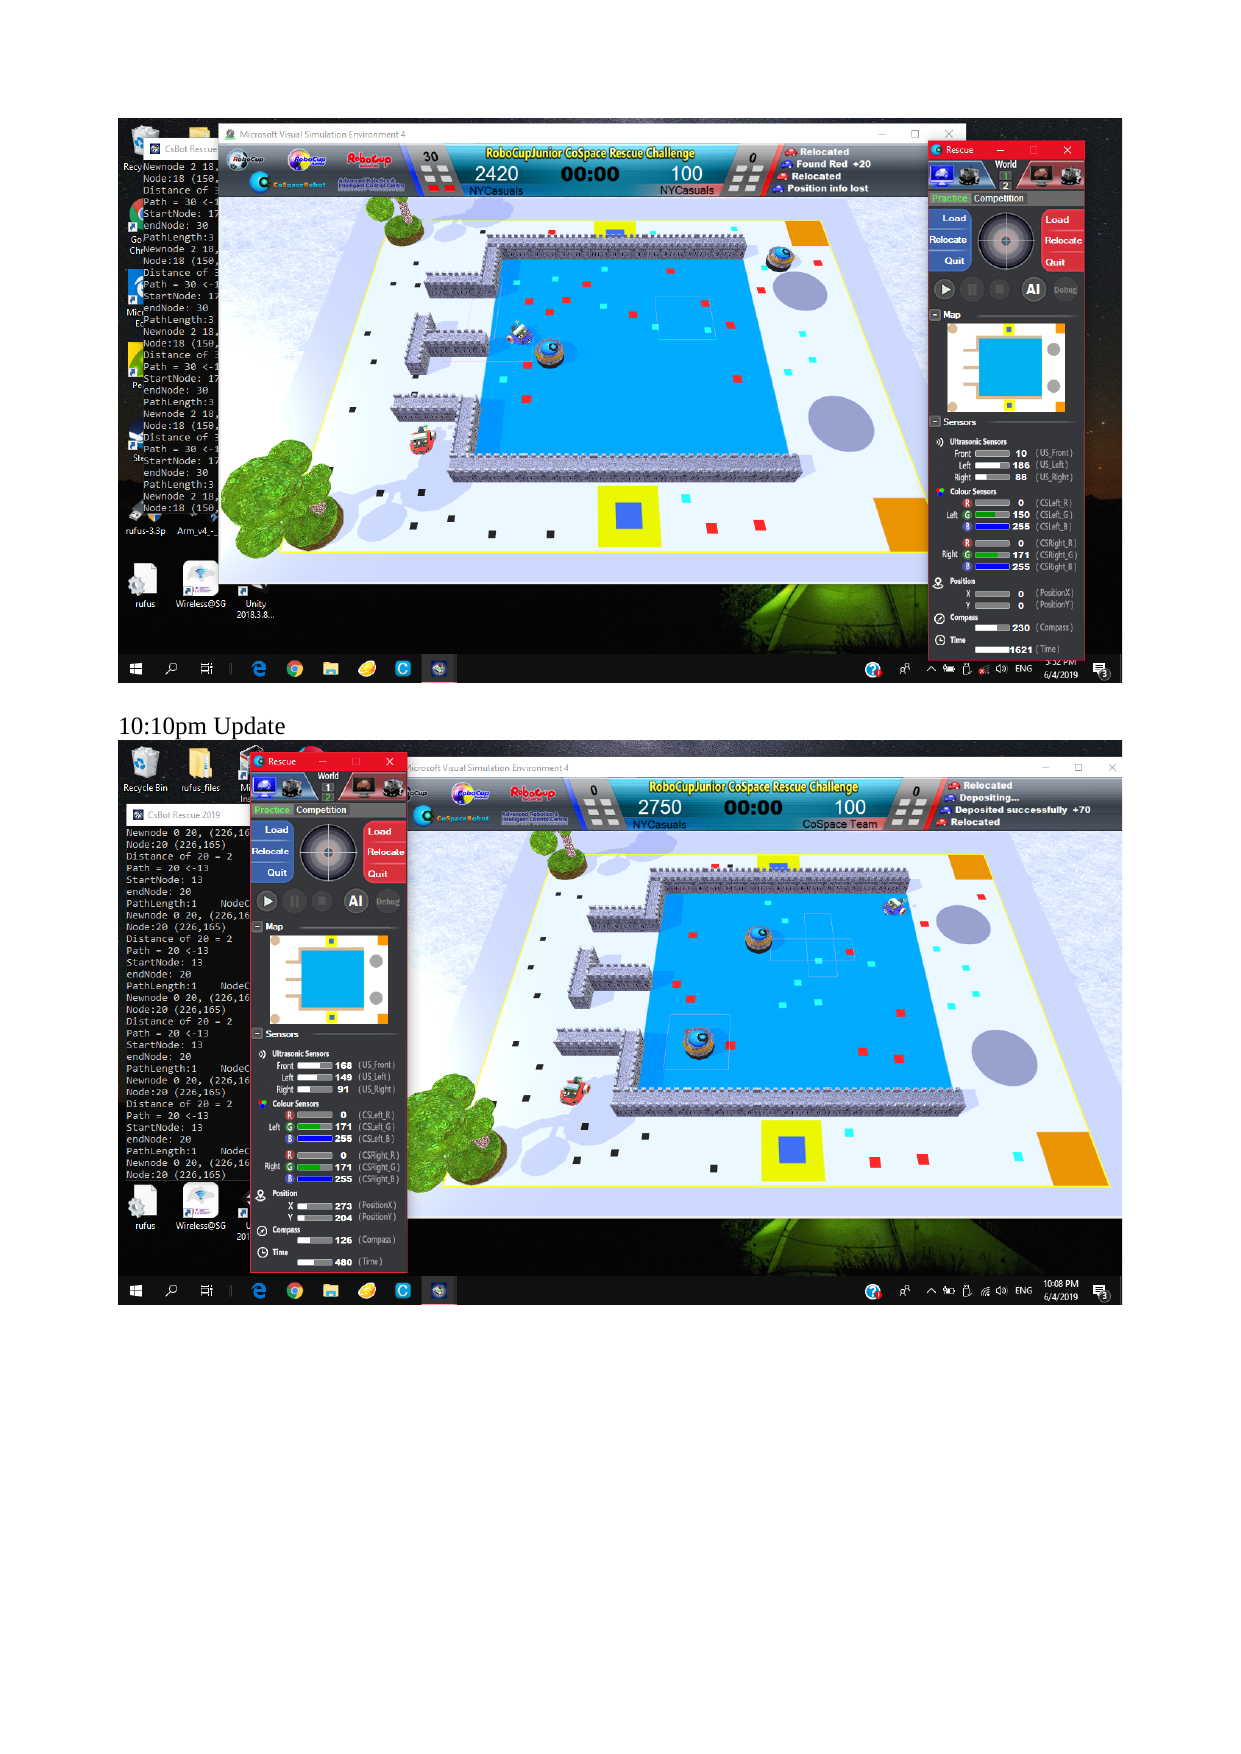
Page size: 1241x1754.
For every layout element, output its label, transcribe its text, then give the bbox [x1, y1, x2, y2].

picture [118, 118, 1123, 683]
picture [118, 740, 1123, 1305]
text 10:10pm Update [118, 711, 1122, 740]
